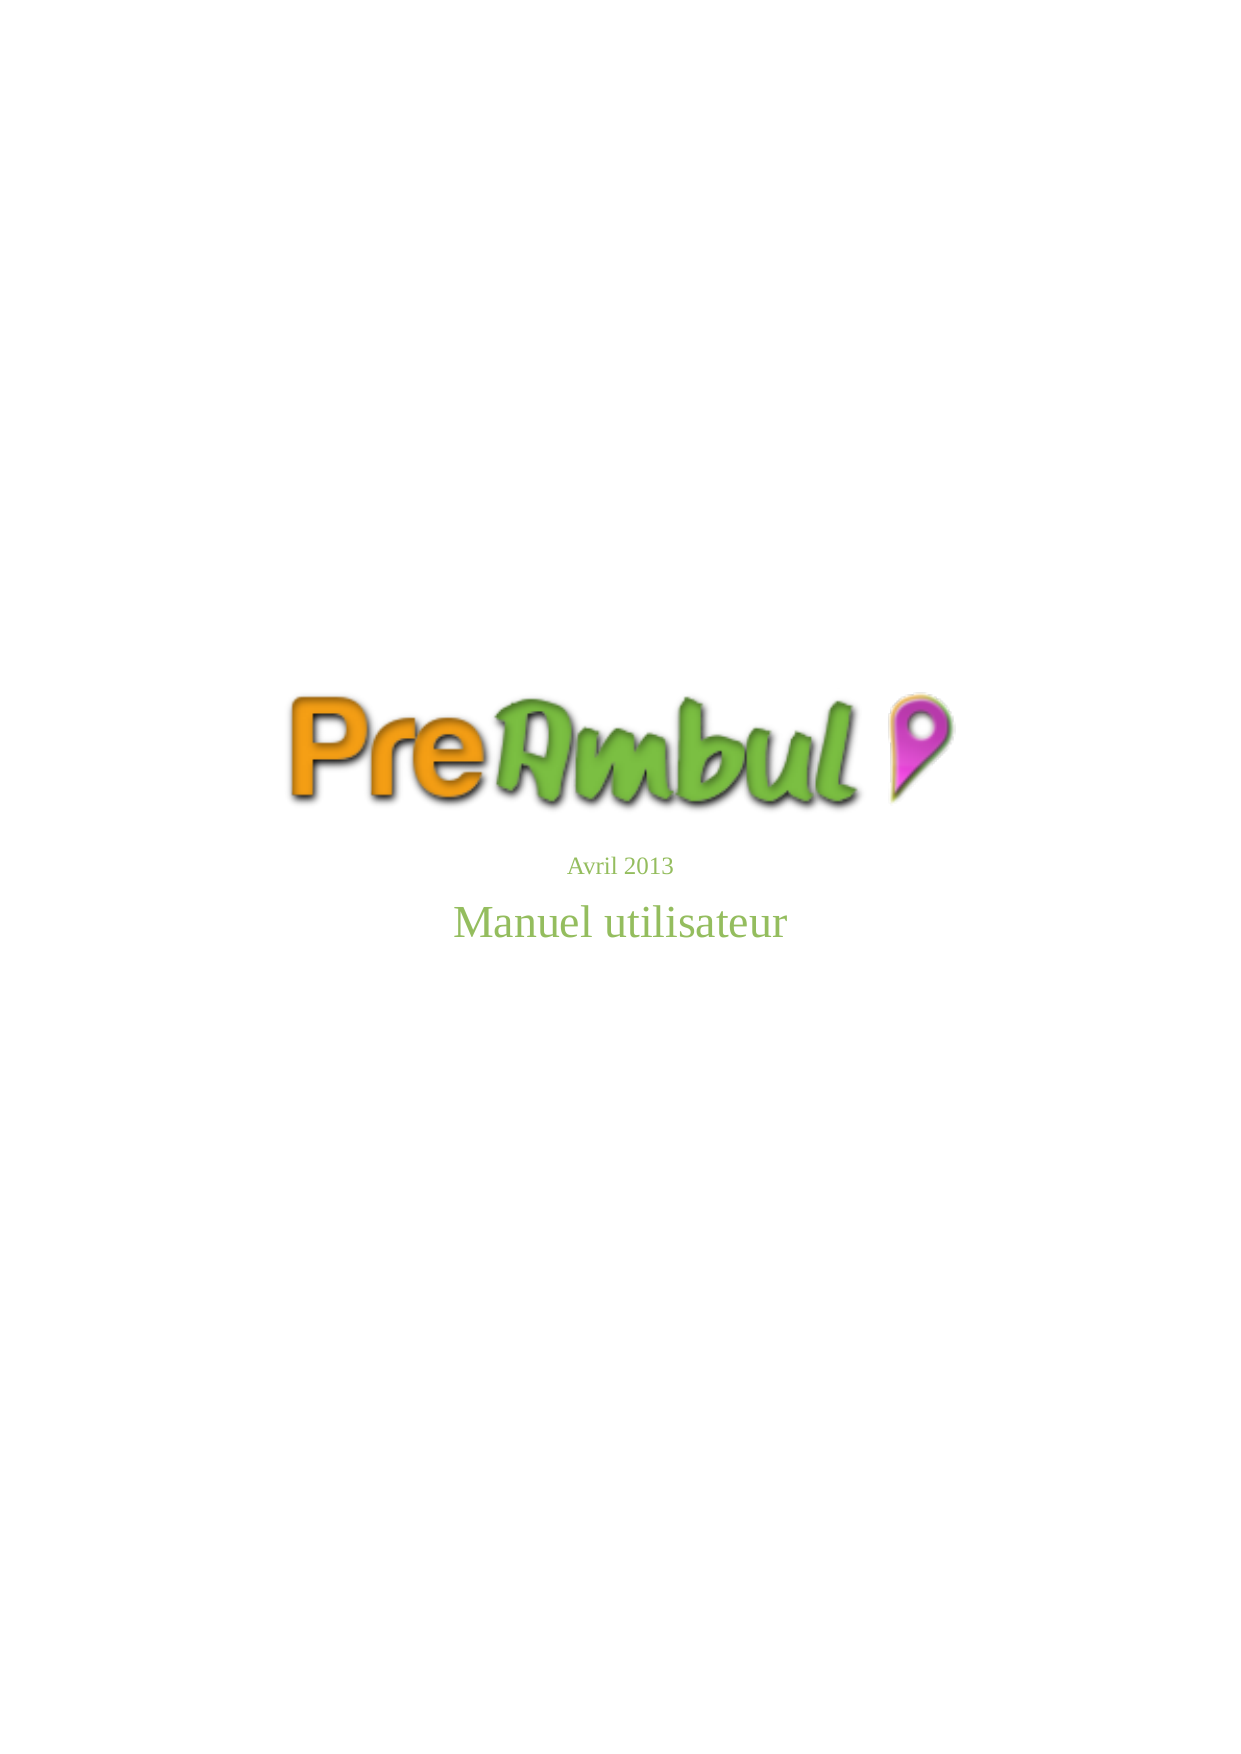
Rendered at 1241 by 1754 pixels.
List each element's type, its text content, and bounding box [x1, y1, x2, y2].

picture [255, 664, 985, 831]
text Avril 2013 [118, 851, 1122, 880]
text Manuel utilisateur [118, 894, 1122, 947]
